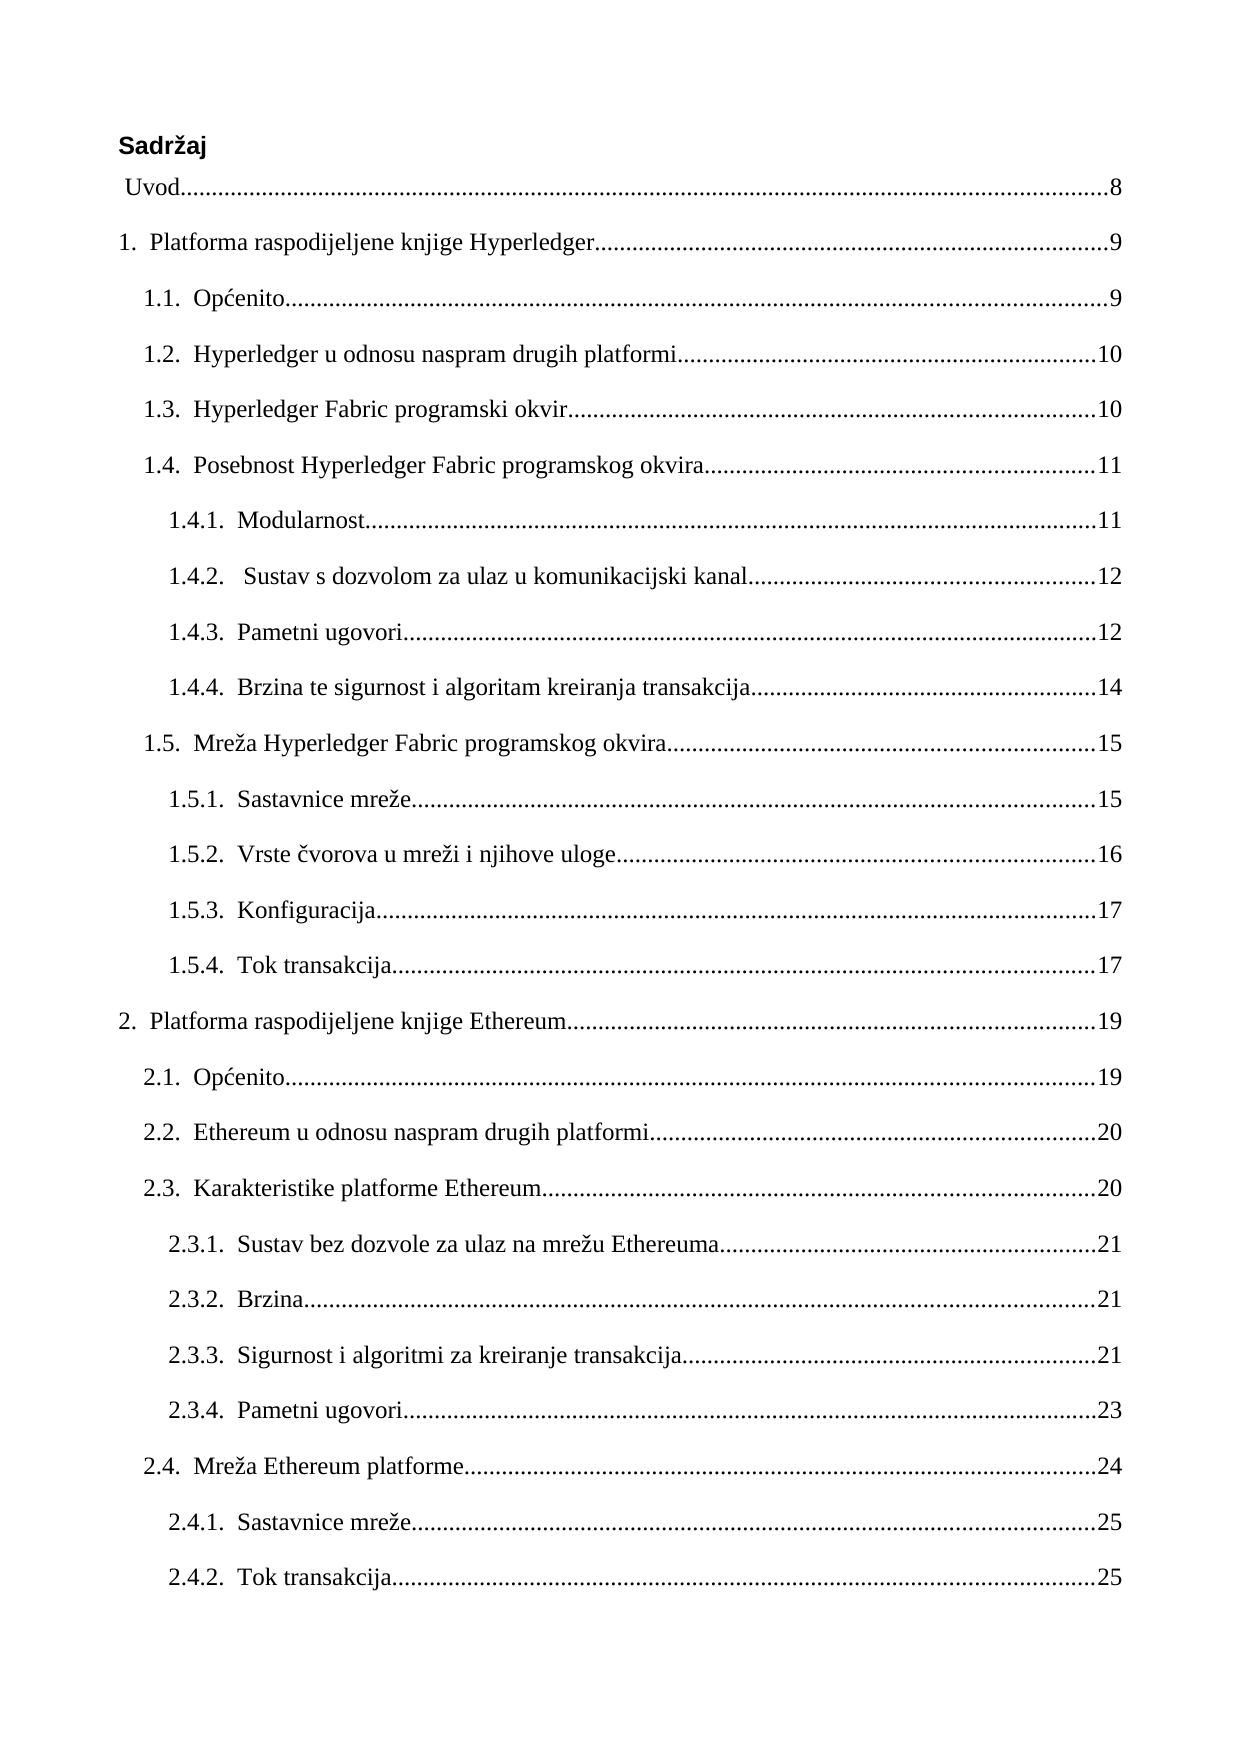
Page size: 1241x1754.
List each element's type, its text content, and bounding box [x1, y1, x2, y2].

text 1.4.3. Pametni ugovori 12 [168, 617, 1122, 646]
text 1.4.1. Modularnost 11 [168, 506, 1122, 534]
text 2. Platforma raspodijeljene knjige Ethereum 19 [118, 1006, 1122, 1035]
text 1.4. Posebnost Hyperledger Fabric programskog okvira 11 [143, 450, 1122, 479]
text 2.3.2. Brzina 21 [168, 1284, 1122, 1313]
text 2.3. Karakteristike platforme Ethereum 20 [143, 1173, 1122, 1202]
text 2.4. Mreža Ethereum platforme 24 [143, 1451, 1122, 1480]
text 2.4.1. Sastavnice mreže 25 [168, 1507, 1122, 1536]
text 1.5.3. Konfiguracija 17 [168, 895, 1122, 924]
text 1.5.1. Sastavnice mreže 15 [168, 784, 1122, 812]
text 2.1. Općenito 19 [143, 1062, 1122, 1091]
text 2.3.1. Sustav bez dozvole za ulaz na mrežu Ethereuma 21 [168, 1229, 1122, 1257]
text 1.5.2. Vrste čvorova u mreži i njihove uloge 16 [168, 839, 1122, 868]
text Uvod 8 [118, 172, 1122, 201]
text 1.4.4. Brzina te sigurnost i algoritam kreiranja transakcija 14 [168, 672, 1122, 701]
text 2.2. Ethereum u odnosu naspram drugih platformi 20 [143, 1117, 1122, 1146]
text 2.4.2. Tok transakcija 25 [168, 1562, 1122, 1591]
text Sadržaj [118, 131, 1122, 159]
text 1.1. Općenito 9 [143, 283, 1122, 312]
text 1.4.2. Sustav s dozvolom za ulaz u komunikacijski kanal 12 [168, 561, 1122, 590]
text 1. Platforma raspodijeljene knjige Hyperledger 9 [118, 227, 1122, 256]
text 1.2. Hyperledger u odnosu naspram drugih platformi 10 [143, 339, 1122, 367]
text 2.3.4. Pametni ugovori 23 [168, 1396, 1122, 1424]
text 1.5.4. Tok transakcija 17 [168, 951, 1122, 979]
text 2.3.3. Sigurnost i algoritmi za kreiranje transakcija 21 [168, 1340, 1122, 1369]
text 1.3. Hyperledger Fabric programski okvir 10 [143, 394, 1122, 423]
text 1.5. Mreža Hyperledger Fabric programskog okvira 15 [143, 728, 1122, 757]
